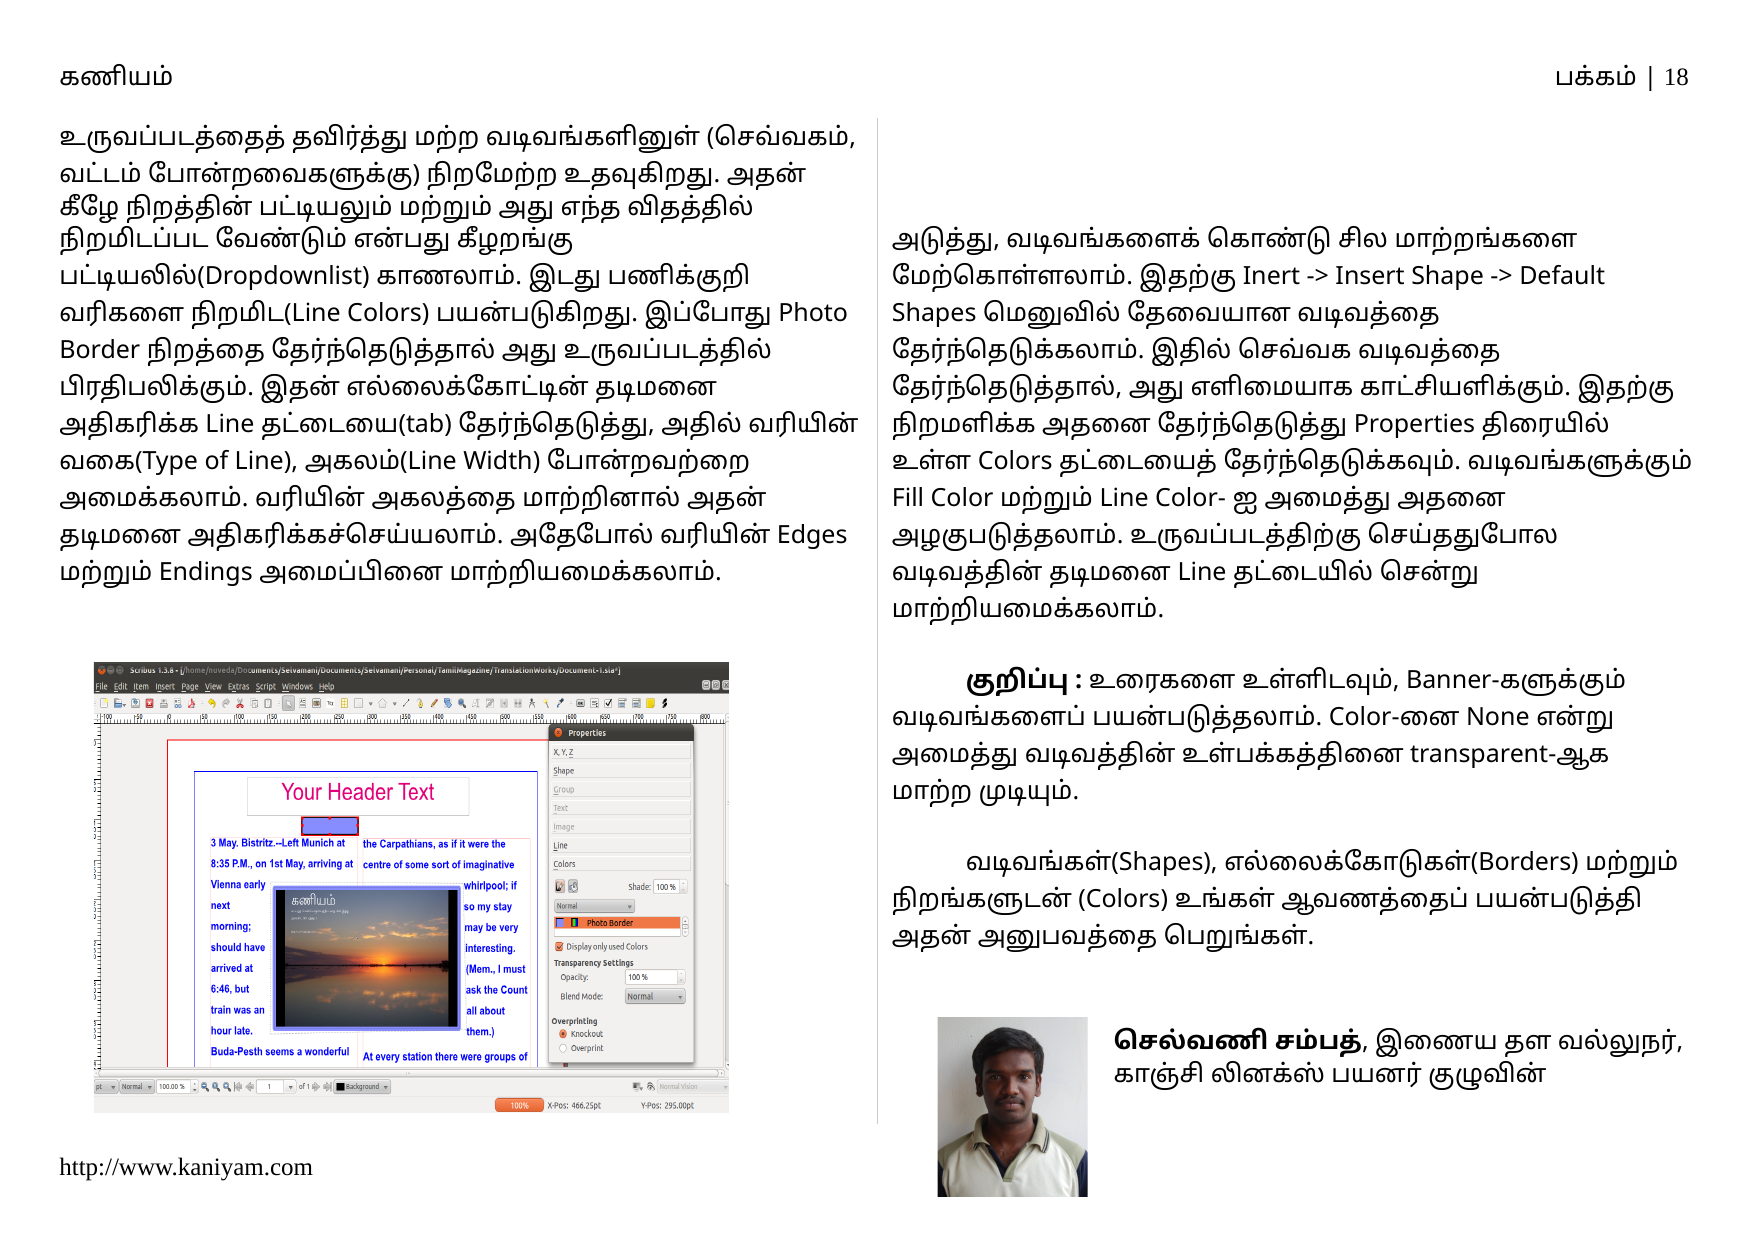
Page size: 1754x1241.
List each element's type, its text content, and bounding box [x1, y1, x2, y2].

text காஞ்சி லினக்ஸ் பயனர் குழுவின் [1088, 1059, 1695, 1092]
text குறிப்பு : உரைகளை உள்ளிடவும், Banner-களுக்கும் வடிவங்களைப் பயன்படுத்தலாம். Color-னை None என்று அமைத்து வடிவத்தின் உள்பக்கத்தினை transparent-ஆக மாற்ற முடியும். [892, 662, 1695, 809]
text [892, 1023, 937, 1059]
text [892, 1059, 937, 1092]
text செல்வணி சம்பத், இணைய தள வல்லுநர், [1088, 1023, 1695, 1059]
picture [93, 662, 729, 1113]
text அடுத்து, வடிவங்களைக் கொண்டு சில மாற்றங்களை மேற்கொள்ளலாம். இதற்கு Inert -> Insert Shape -> Default Shapes மெனுவில் தேவையான வடிவத்தை தேர்ந்தெடுக்கலாம். இதில் செவ்வக வடிவத்தை தேர்ந்தெடுத்தால், அது எளிமையாக காட்சியளிக்கும். இதற்கு நிறமளிக்க அதனை தேர்ந்தெடுத்து Properties திரையில் உள்ள Colors தட்டையைத் தேர்ந்தெடுக்கவும். வடிவங்களுக்கும் Fill Color மற்றும் Line Color- ஐ அமைத்து அதனை அழகுபடுத்தலாம். உருவப்படத்திற்கு செய்ததுபோல வடிவத்தின் தடிமனை Line தட்டையில் சென்று மாற்றியமைக்கலாம். [892, 221, 1695, 627]
picture [937, 1017, 1088, 1197]
text உருவப்படத்தைத் தவிர்த்து மற்ற வடிவங்களினுள் (செவ்வகம், வட்டம் போன்றவைகளுக்கு) நிறமேற்ற உதவுகிறது. அதன் கீழே நிறத்தின் பட்டியலும் மற்றும் அது எந்த விதத்தில் நிறமிடப்பட வேண்டும் என்பது கீழறங்கு பட்டியலில்(Dropdownlist) காணலாம். இடது பணிக்குறி வரிகளை நிறமிட(Line Colors) பயன்படுகிறது. இப்போது Photo Border நிறத்தை தேர்ந்தெடுத்தால் அது உருவப்படத்தில் பிரதிபலிக்கும். இதன் எல்லைக்கோட்டின் தடிமனை அதிகரிக்க Line தட்டையை(tab) தேர்ந்தெடுத்து, அதில் வரியின் வகை(Type of Line), அகலம்(Line Width) போன்றவற்றை அமைக்கலாம். வரியின் அகலத்தை மாற்றினால் அதன் தடிமனை அதிகரிக்கச்செய்யலாம். அதேபோல் வரியின் Edges மற்றும் Endings அமைப்பினை மாற்றியமைக்கலாம். [59, 118, 862, 591]
text வடிவங்கள்(Shapes), எல்லைக்கோடுகள்(Borders) மற்றும் நிறங்களுடன் (Colors) உங்கள் ஆவணத்தைப் பயன்படுத்தி அதன் அனுபவத்தை பெறுங்கள். [892, 843, 1695, 954]
